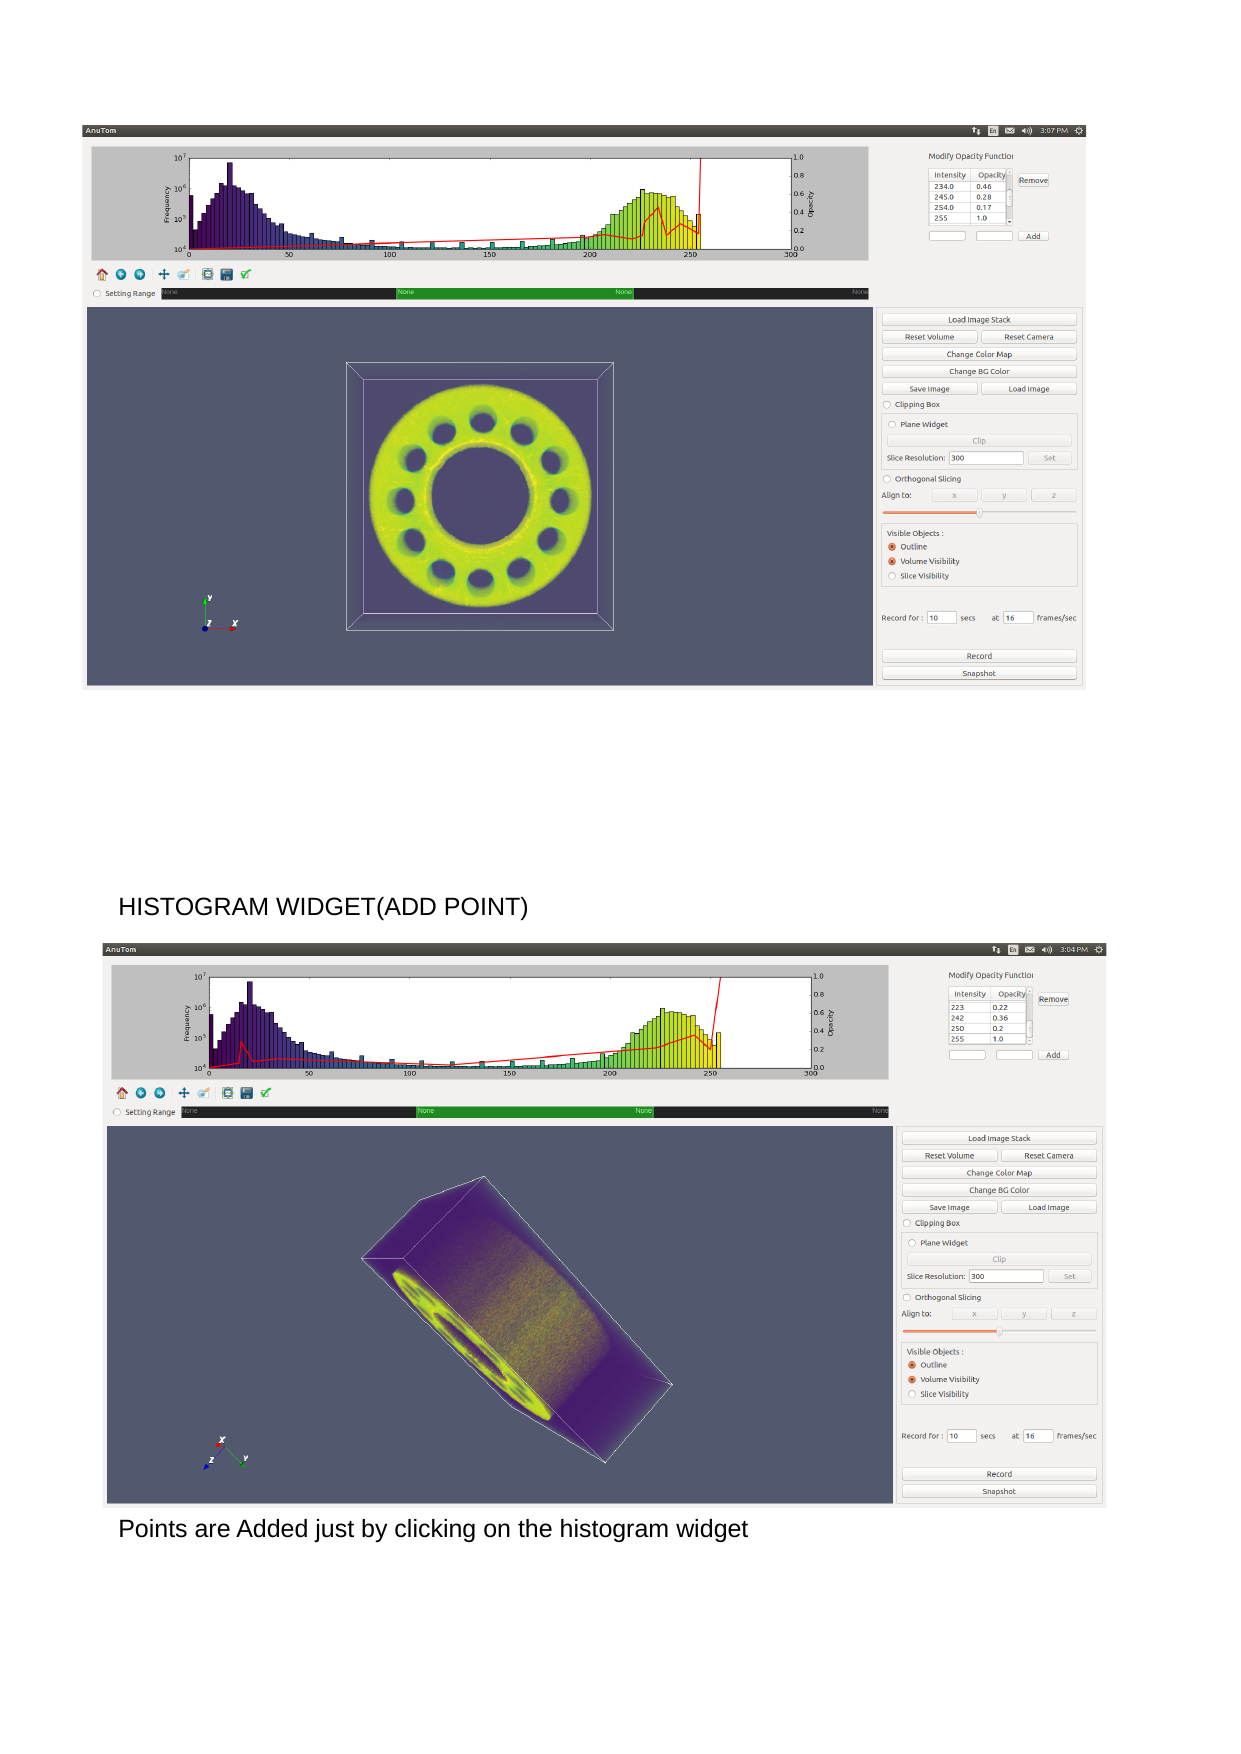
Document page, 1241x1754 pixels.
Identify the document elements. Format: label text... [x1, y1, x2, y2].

picture [102, 943, 1107, 1508]
text Points are Added just by clicking on the histogram widget [118, 941, 1122, 1542]
picture [82, 125, 1087, 690]
text HISTOGRAM WIDGET(ADD POINT) [118, 892, 1122, 920]
